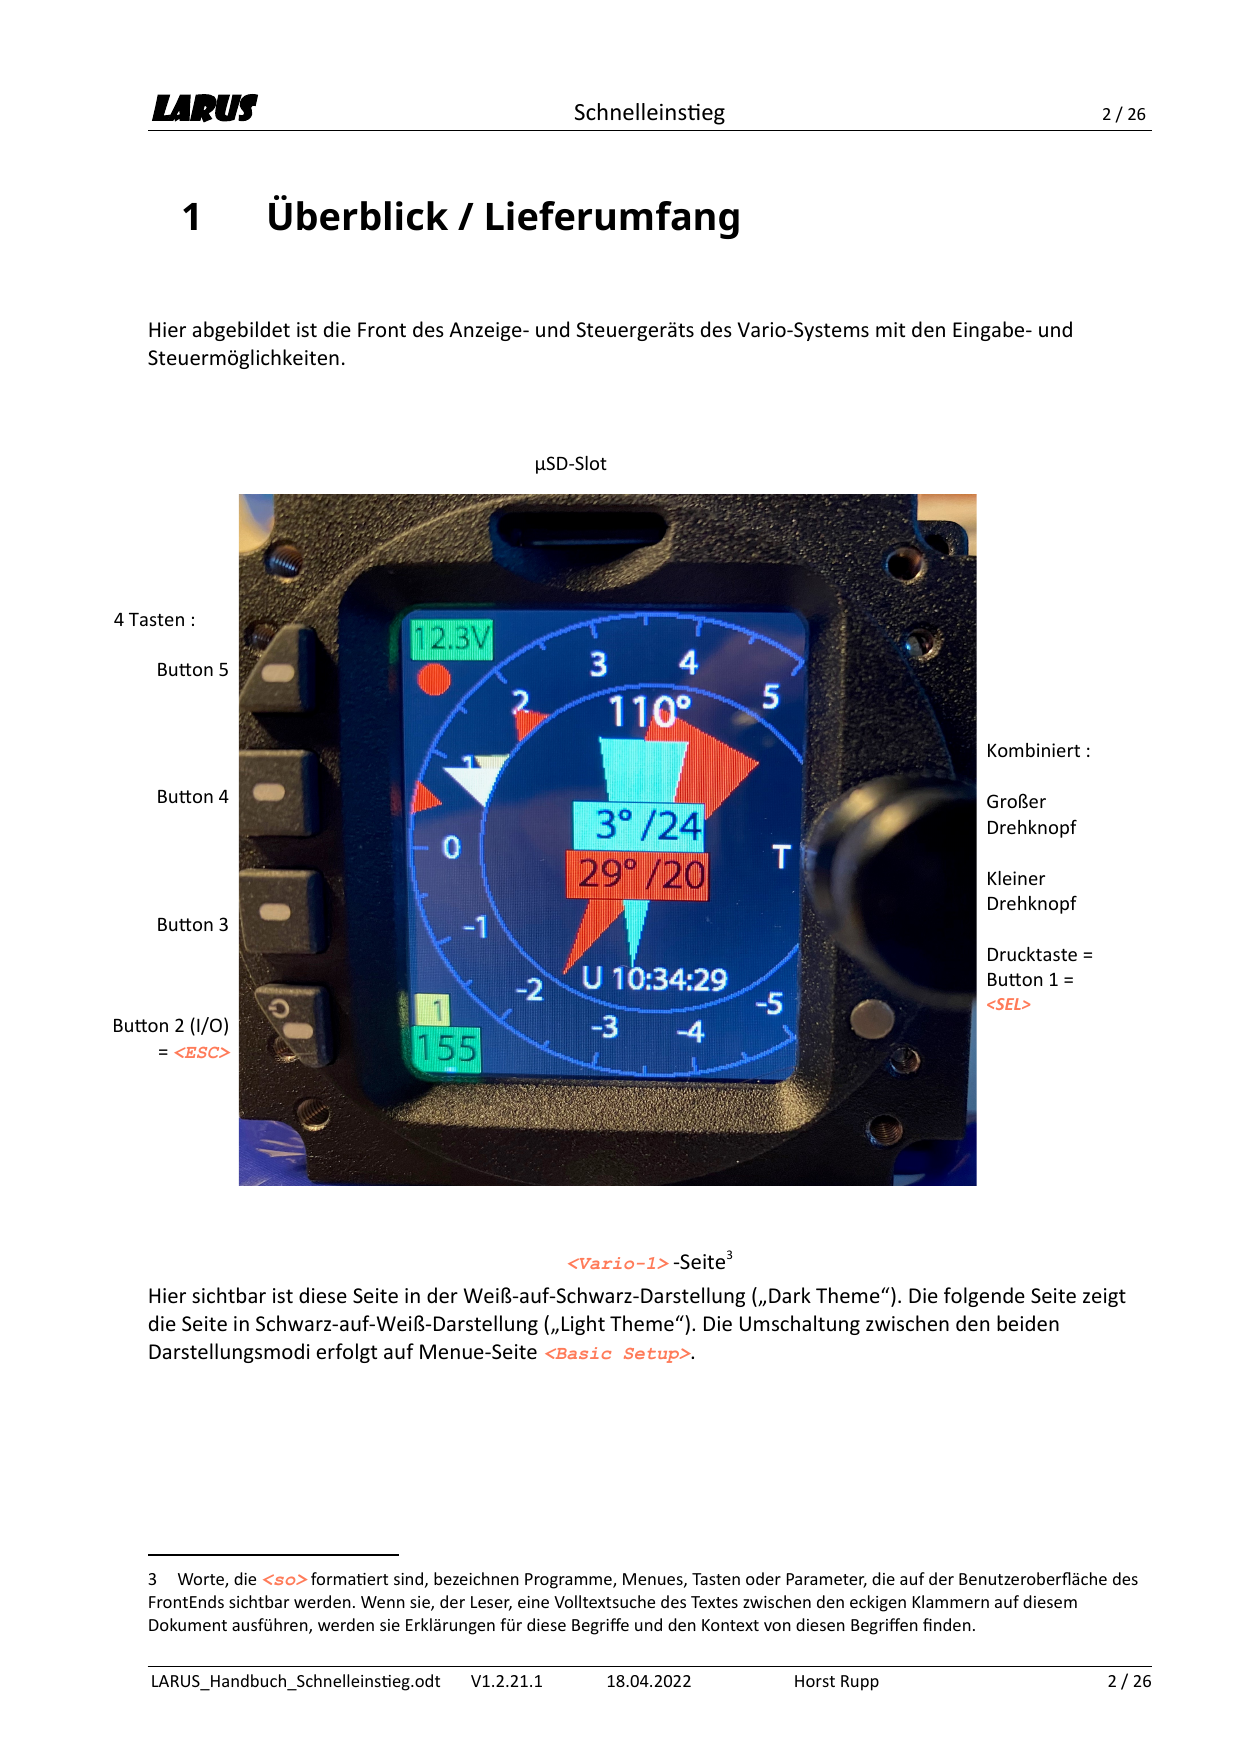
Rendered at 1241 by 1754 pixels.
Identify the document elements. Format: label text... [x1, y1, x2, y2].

picture [238, 494, 977, 1186]
text <Vario-1> -Seite [148, 1247, 1152, 1275]
text Hier abgebildet ist die Front des Anzeige- und Steuergeräts des Vario-Systems mit den Eingabe- und Steuermöglichkeiten. [148, 315, 1152, 371]
text Worte, die <so> formatiert sind, bezeichnen Programme, Menues, Tasten oder Parameter, die auf der Benutzeroberfläche des FrontEnds sichtbar werden. Wenn sie, der Leser, eine Volltextsuche des Textes zwischen den eckigen Klammern auf diesem Dokument ausführen, werden sie Erklärungen für diese Begriffe und den Kontext von diesen Begriffen finden. [148, 1567, 1152, 1637]
subtitle Überblick / Lieferumfang [148, 155, 1128, 266]
text Hier sichtbar ist diese Seite in der Weiß-auf-Schwarz-Darstellung („Dark Theme“). Die folgende Seite zeigt die Seite in Schwarz-auf-Weiß-Darstellung („Light Theme“). Die Umschaltung zwischen den beiden Darstellungsmodi erfolgt auf Menue-Seite <Basic Setup>. [148, 1281, 1152, 1365]
